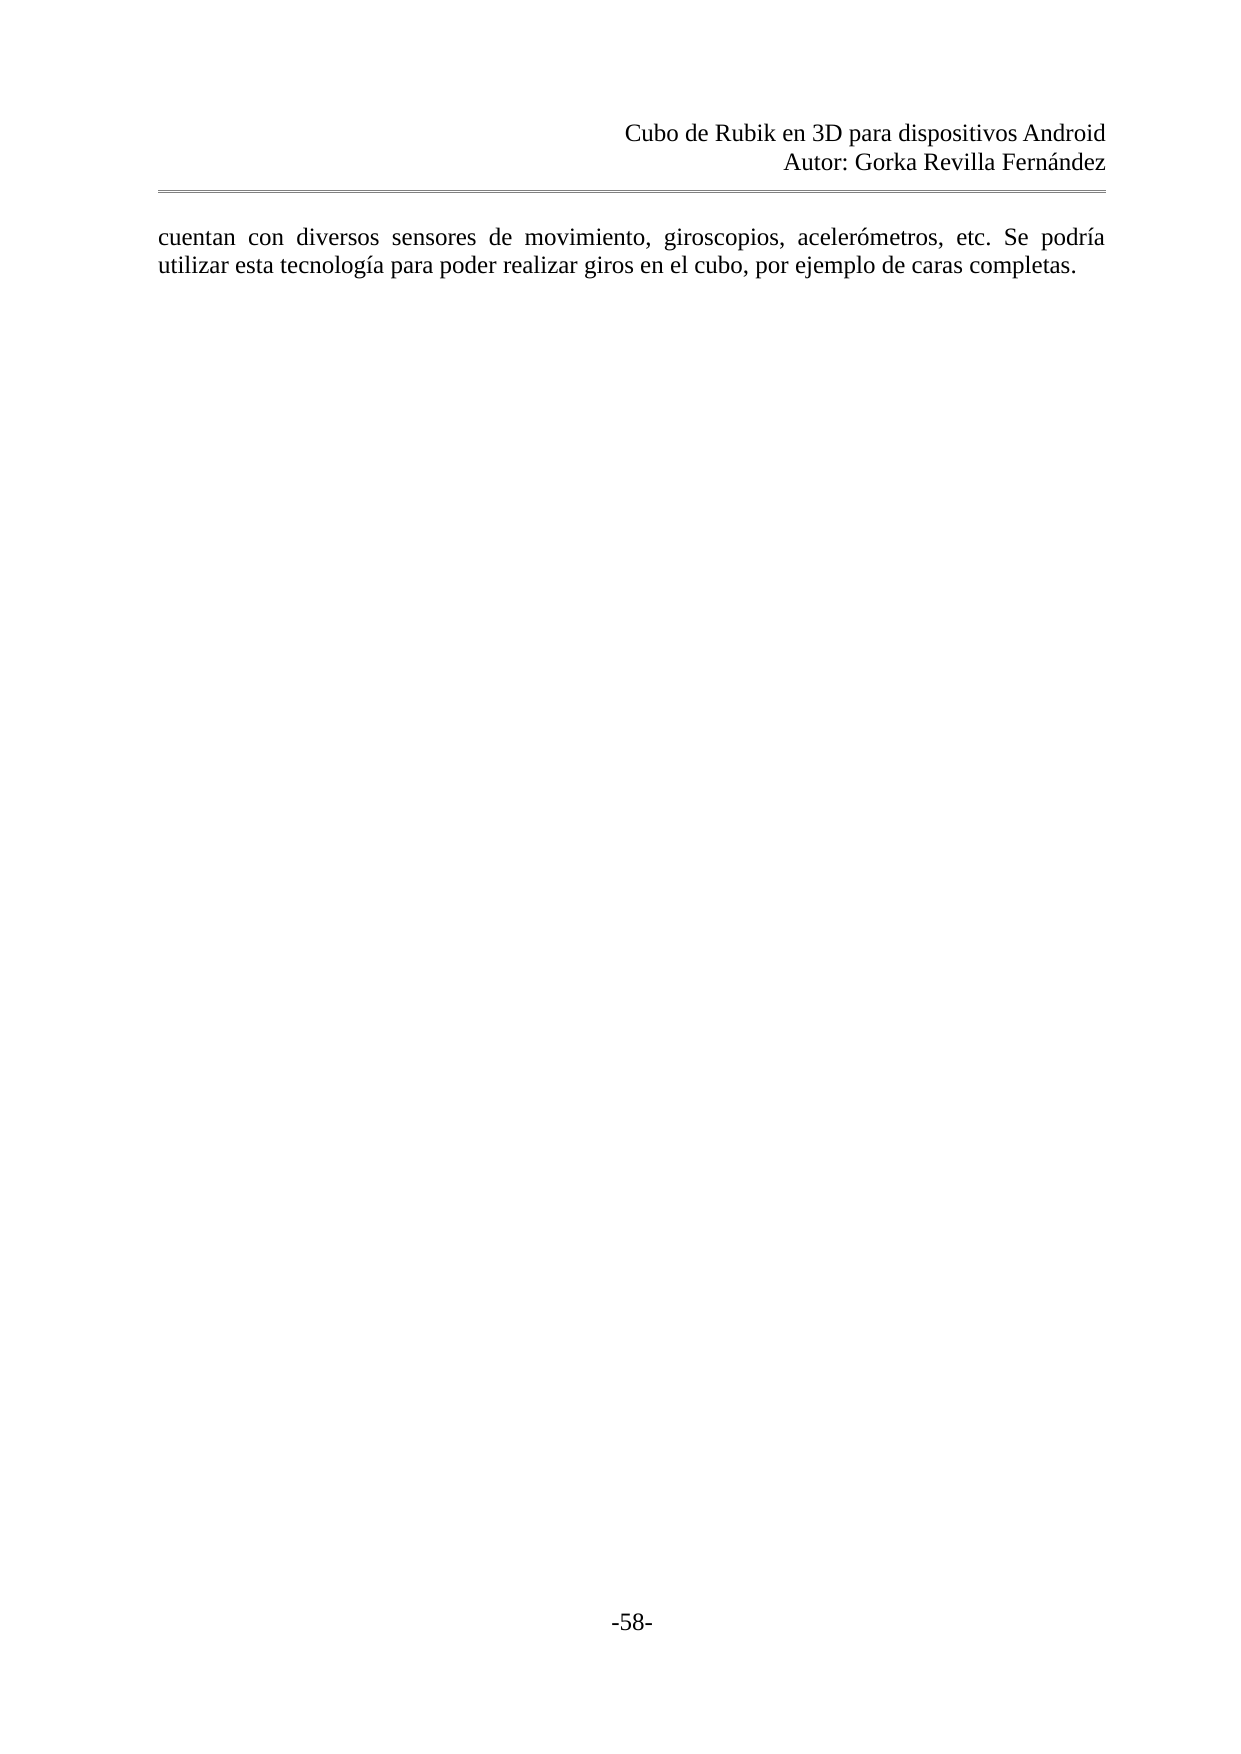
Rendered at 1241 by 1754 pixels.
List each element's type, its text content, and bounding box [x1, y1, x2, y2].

text cuentan con diversos sensores de movimiento, giroscopios, acelerómetros, etc. Se podría utilizar esta tecnología para poder realizar giros en el cubo, por ejemplo de caras completas. [158, 222, 1106, 279]
